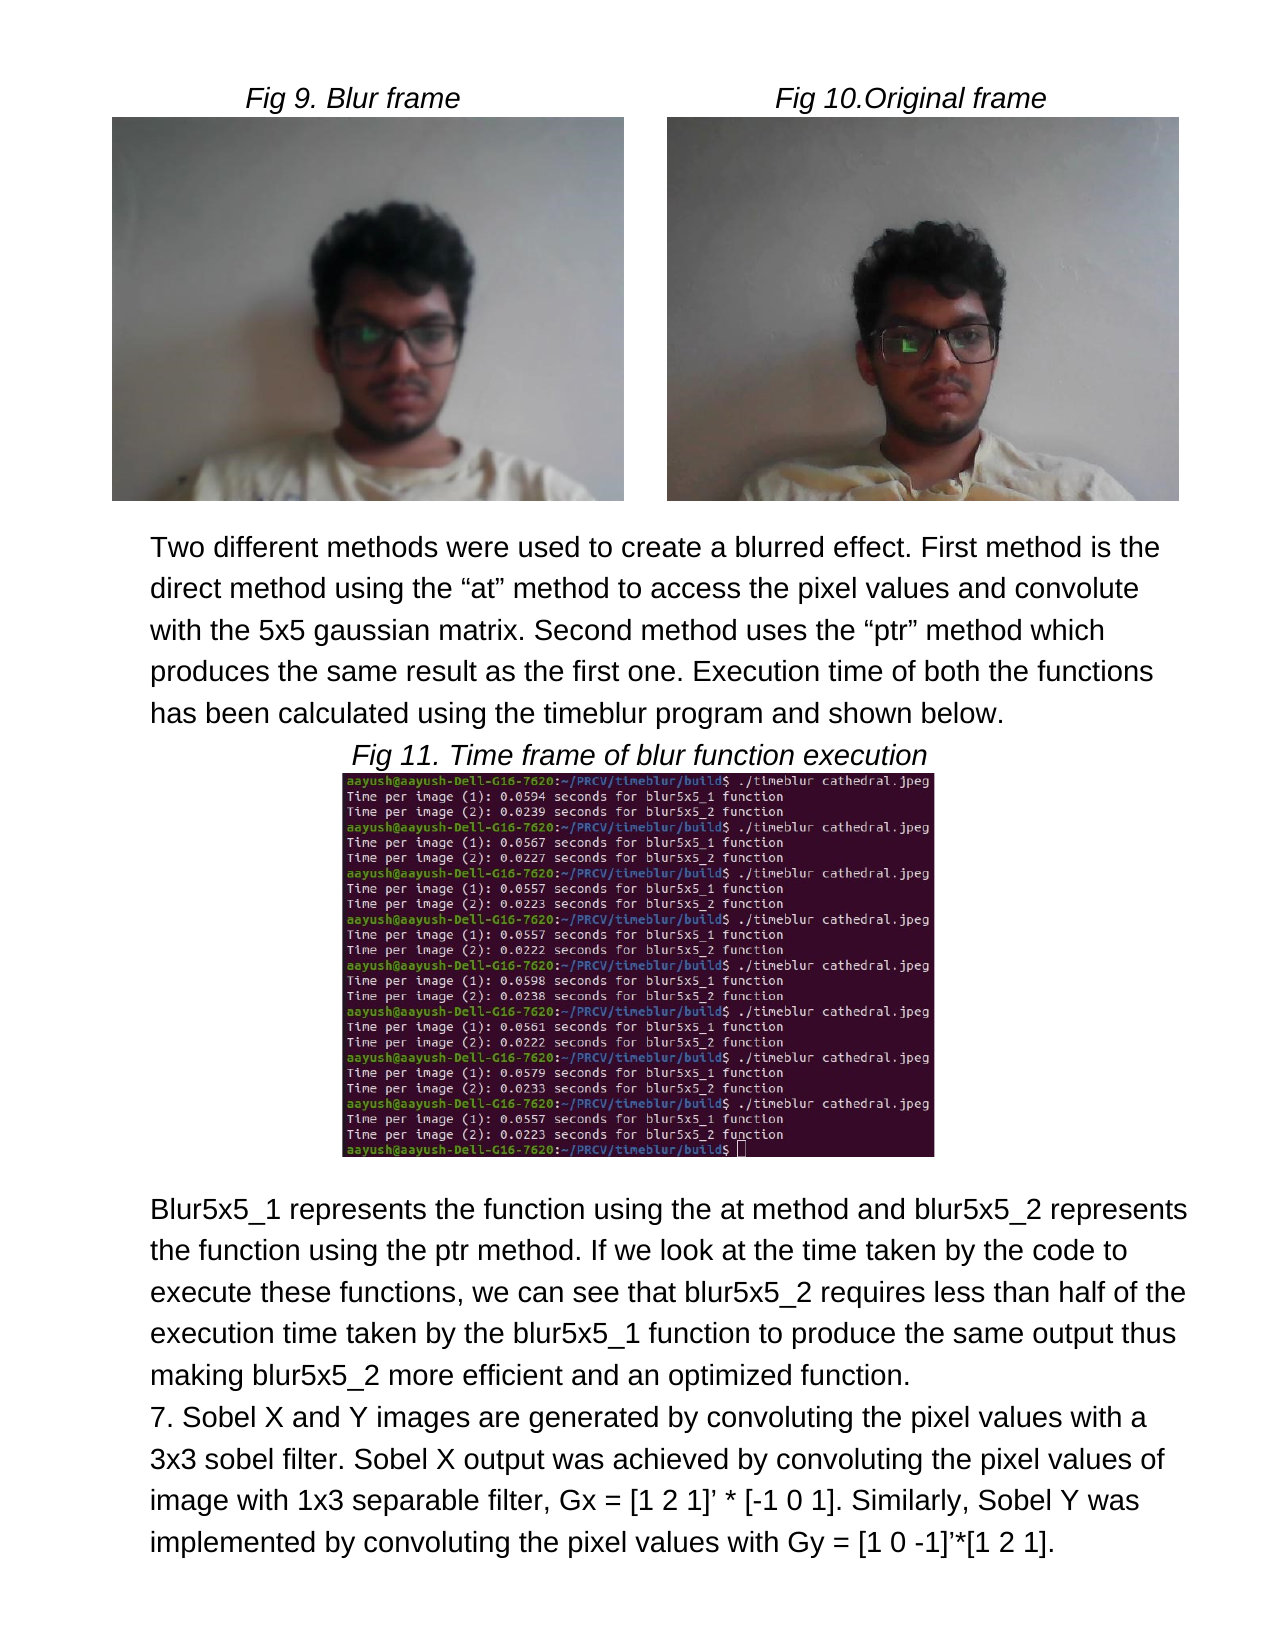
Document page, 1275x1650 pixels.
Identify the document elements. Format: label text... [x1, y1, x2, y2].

picture [667, 117, 1179, 501]
subtitle Fig 11. Time frame of blur function execution [351, 738, 1200, 771]
text Two different methods were used to create a blurred effect. First method is the direct method using the “at” method to access the pixel values and convolute with the 5x5 gaussian matrix. Second method uses the “ptr” method which produces the same result as the first one. Execution time of both the functions has been calculated using the timeblur program and shown below. [150, 529, 1200, 729]
picture [112, 117, 624, 501]
text 7. Sobel X and Y images are generated by convoluting the pixel values with a 3x3 sobel filter. Sobel X output was achieved by convoluting the pixel values of image with 1x3 separable filter, Gx = [1 2 1]’ * [-1 0 1]. Similarly, Sobel Y was implemented by convoluting the pixel values with Gy = [1 0 -1]’*[1 2 1]. [149, 1400, 1200, 1558]
picture [342, 773, 935, 1157]
text Blur5x5_1 represents the function using the at method and blur5x5_2 represents the function using the ptr method. If we look at the time taken by the code to execute these functions, we can see that blur5x5_2 requires less than half of the execution time taken by the blur5x5_1 function to produce the same output thus making blur5x5_2 more efficient and an optimized function. [150, 1192, 1200, 1392]
subtitle Fig 9. Blur frame Fig 10.Original frame [75, 81, 1200, 115]
